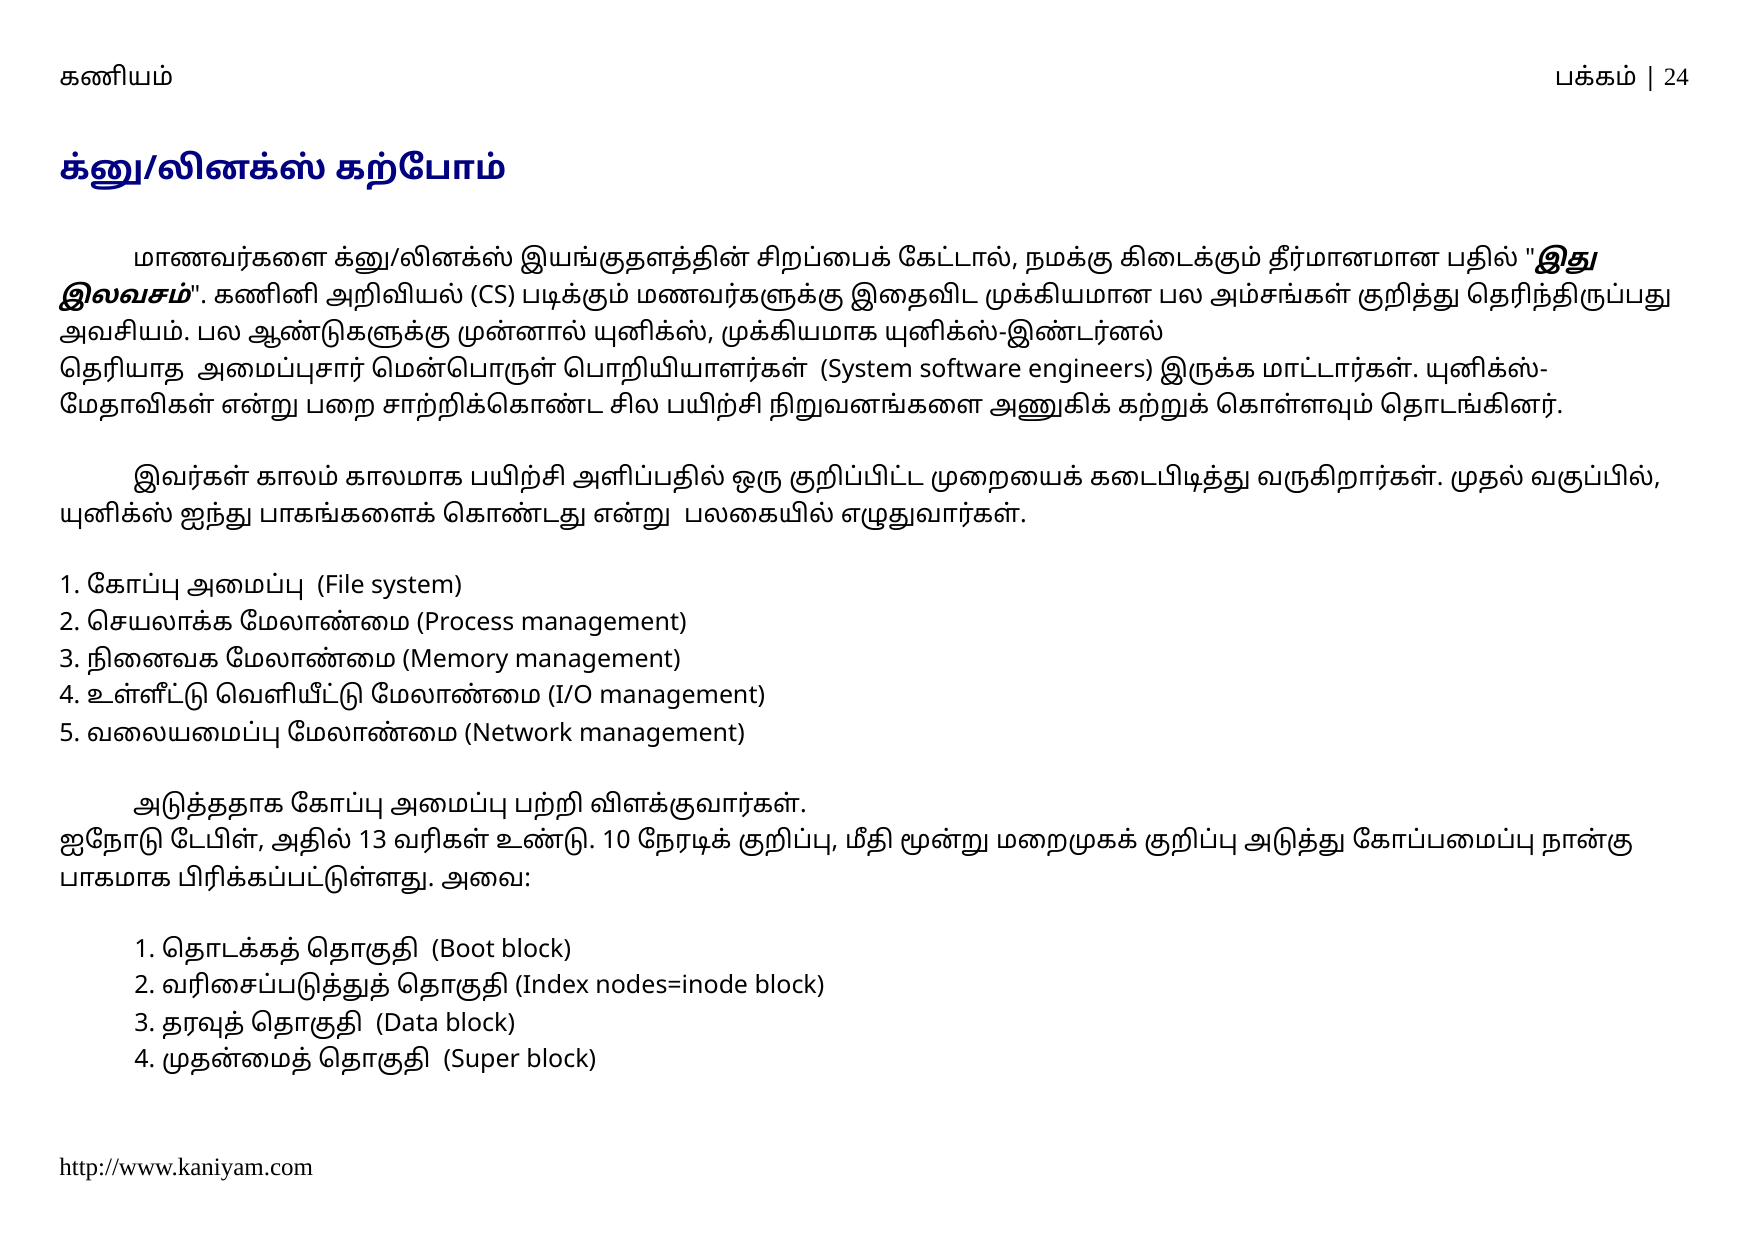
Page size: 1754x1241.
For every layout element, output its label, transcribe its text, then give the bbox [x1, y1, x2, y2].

text இவர்கள் காலம் காலமாக பயிற்சி அளிப்பதில் ஒரு குறிப்பிட்ட முறையைக் கடைபிடித்து வருகிறார்கள். முதல் வகுப்பில், யுனிக்ஸ் ஐந்து பாகங்களைக் கொண்டது என்று பலகையில் எழுதுவார்கள். [59, 458, 1695, 532]
list 1. தொடக்கத் தொகுதி (Boot block) [97, 930, 1695, 967]
list 3. தரவுத் தொகுதி (Data block) [97, 1004, 1695, 1041]
text 4. உள்ளீட்டு வெளியீட்டு மேலாண்மை (I/O management) [59, 677, 1695, 714]
text ஐநோடு டேபிள், அதில் 13 வரிகள் உண்டு. 10 நேரடிக் குறிப்பு, மீதி மூன்று மறைமுகக் குறிப்பு அடுத்து கோப்பமைப்பு நான்கு பாகமாக பிரிக்கப்பட்டுள்ளது. அவை: [59, 822, 1695, 896]
list 2. வரிசைப்படுத்துத் தொகுதி (Index nodes=inode block) [97, 967, 1695, 1004]
text 1. கோப்பு அமைப்பு (File system) [59, 566, 1695, 603]
text 2. செயலாக்க மேலாண்மை (Process management) [59, 603, 1695, 640]
text அடுத்ததாக கோப்பு அமைப்பு பற்றி விளக்குவார்கள். [59, 785, 1695, 822]
list 4. முதன்மைத் தொகுதி (Super block) [97, 1041, 1695, 1078]
text மாணவர்களை க்னு/லினக்ஸ் இயங்குதளத்தின் சிறப்பைக் கேட்டால், நமக்கு கிடைக்கும் தீர்மானமான பதில் "இது இலவசம்". கணினி அறிவியல் (CS) படிக்கும் மணவர்களுக்கு இதைவிட முக்கியமான பல அம்சங்கள் குறித்து தெரிந்திருப்பது அவசியம். பல ஆண்டுகளுக்கு முன்னால் யுனிக்ஸ், முக்கியமாக யுனிக்ஸ்-இண்டர்னல் [59, 239, 1695, 350]
text 3. நினைவக மேலாண்மை (Memory management) [59, 640, 1695, 677]
text 5. வலையமைப்பு மேலாண்மை (Network management) [59, 714, 1695, 751]
text தெரியாத அமைப்புசார் மென்பொருள் பொறியியாளர்கள் (System software engineers) இருக்க மாட்டார்கள். யுனிக்ஸ்-மேதாவிகள் என்று பறை சாற்றிக்கொண்ட சில பயிற்சி நிறுவனங்களை அணுகிக் கற்றுக் கொள்ளவும் தொடங்கினர். [59, 350, 1695, 424]
subtitle க்னு/லினக்ஸ் கற்போம் [59, 143, 1695, 193]
